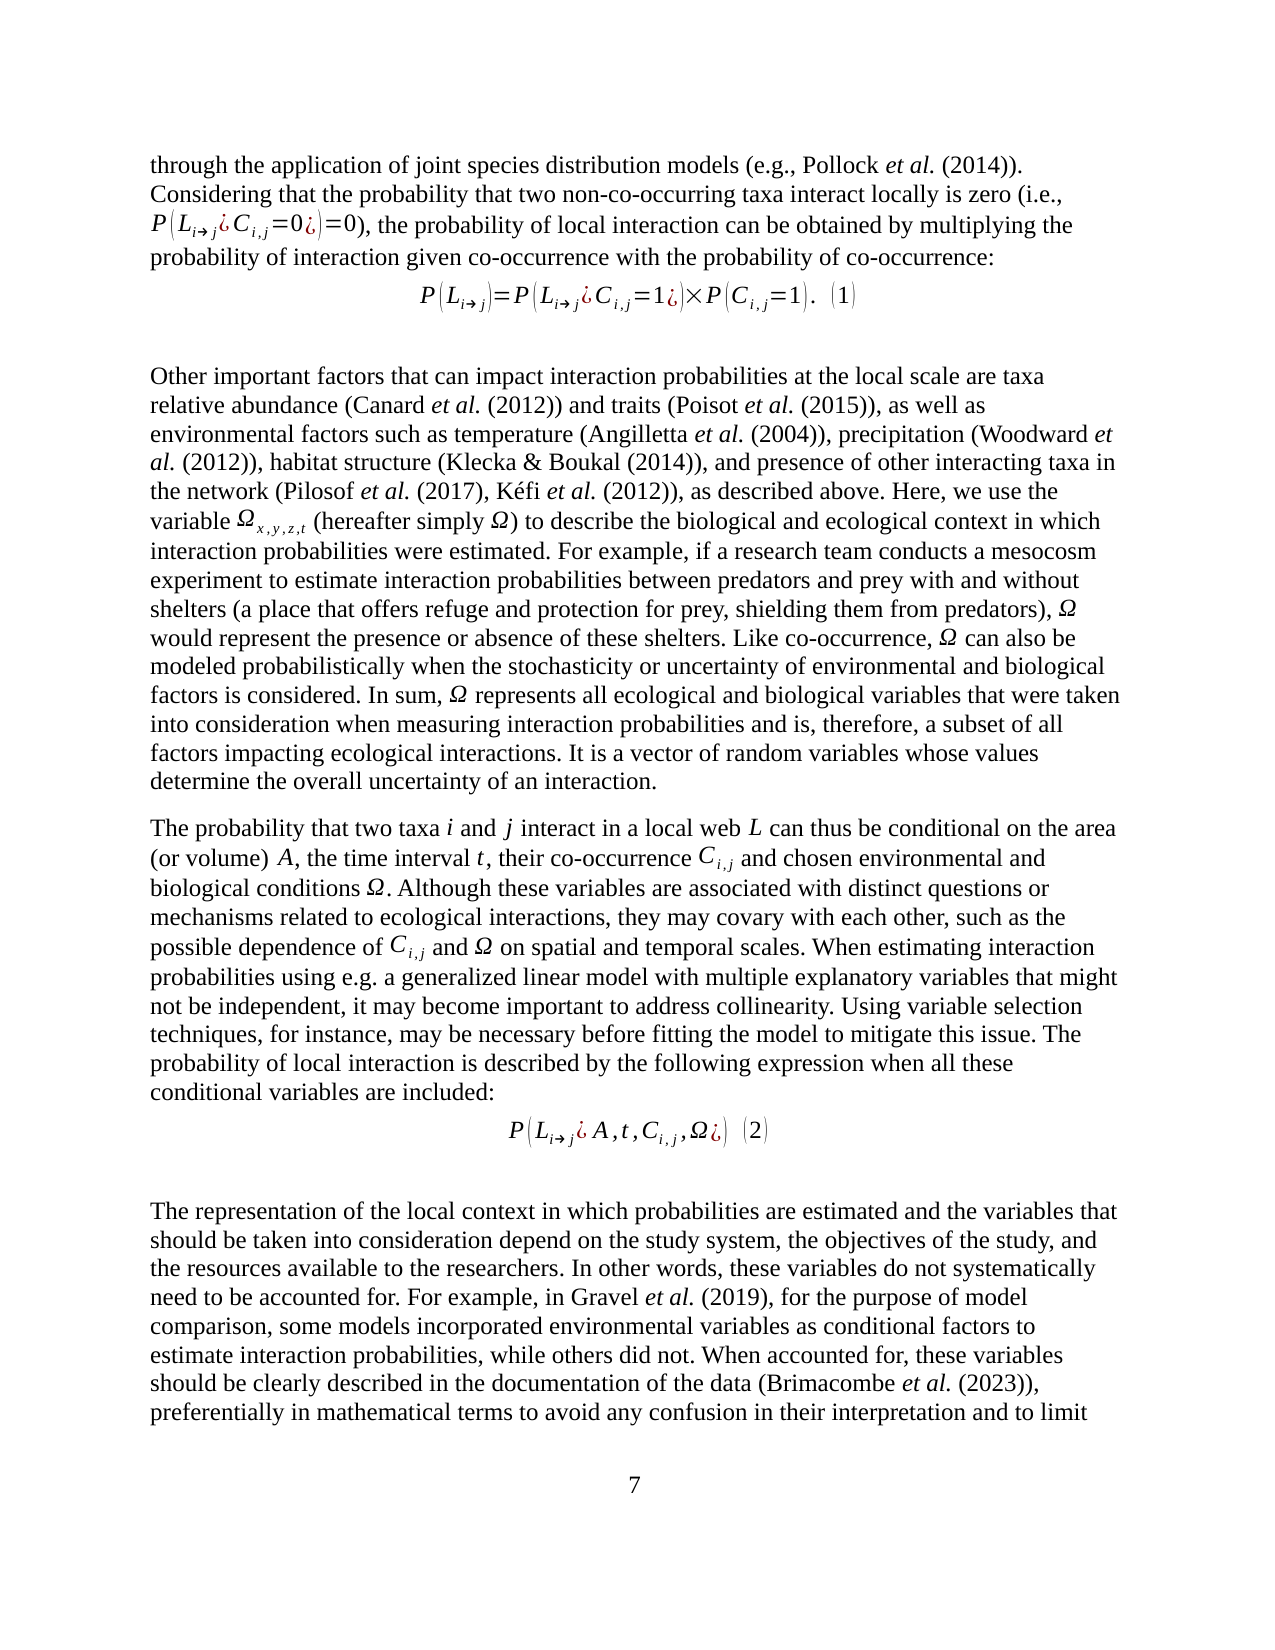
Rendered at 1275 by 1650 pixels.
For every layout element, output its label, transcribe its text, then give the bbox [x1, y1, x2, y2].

text Other important factors that can impact interaction probabilities at the local scale are taxa relative abundance (Canard et al. (2012)) and traits (Poisot et al. (2015)), as well as environmental factors such as temperature (Angilletta et al. (2004)), precipitation (Woodward et al. (2012)), habitat structure (Klecka & Boukal (2014)), and presence of other interacting taxa in the network (Pilosof et al. (2017), Kéfi et al. (2012)), as described above. Here, we use the variable (hereafter simply ) to describe the biological and ecological context in which interaction probabilities were estimated. For example, if a research team conducts a mesocosm experiment to estimate interaction probabilities between predators and prey with and without shelters (a place that offers refuge and protection for prey, shielding them from predators), would represent the presence or absence of these shelters. Like co-occurrence, can also be modeled probabilistically when the stochasticity or uncertainty of environmental and biological factors is considered. In sum, represents all ecological and biological variables that were taken into consideration when measuring interaction probabilities and is, therefore, a subset of all factors impacting ecological interactions. It is a vector of random variables whose values determine the overall uncertainty of an interaction. [150, 361, 1125, 795]
text The probability that two taxa and interact in a local web can thus be conditional on the area (or volume) , the time interval , their co-occurrence and chosen environmental and biological conditions . Although these variables are associated with distinct questions or mechanisms related to ecological interactions, they may covary with each other, such as the possible dependence of and on spatial and temporal scales. When estimating interaction probabilities using e.g. a generalized linear model with multiple explanatory variables that might not be independent, it may become important to address collinearity. Using variable selection techniques, for instance, may be necessary before fitting the model to mitigate this issue. The probability of local interaction is described by the following expression when all these conditional variables are included: [150, 813, 1125, 1106]
text The representation of the local context in which probabilities are estimated and the variables that should be taken into consideration depend on the study system, the objectives of the study, and the resources available to the researchers. In other words, these variables do not systematically need to be accounted for. For example, in Gravel et al. (2019), for the purpose of model comparison, some models incorporated environmental variables as conditional factors to estimate interaction probabilities, while others did not. When accounted for, these variables should be clearly described in the documentation of the data (Brimacombe et al. (2023)), preferentially in mathematical terms to avoid any confusion in their interpretation and to limit manipulation errors during their re-use. For instance, ecologists should be explicit about their consideration of co-occurrence in their estimation of local interaction probabilities. Indeed, it is important to specify if probability values are conditional or not on co-occurrence since this can significantly impact the interpretation and analysis of the data. In tbl. 1, we present examples of studies that used these diverse formulations of probabilistic interactions and conditional variables. [150, 1196, 1125, 1426]
text The probability that two taxa and interact in a local web (spatial and temporal subscripts hereafter omitted for clarity) can be conditional on many environmental and biological factors. One of these is their co-occurrence , which is usually a Boolean describing if the geographic distributions of both taxa overlap within the study area. Co-occurrence can be modeled probabilistically, in which case it may conform to a Bernoulli distribution $C_{i,j} \sim {\rm Bernoulli}(P(C_{i,j}))$, where the probability of co-occurrence can be estimated through the application of joint species distribution models (e.g., Pollock et al. (2014)). Considering that the probability that two non-co-occurring taxa interact locally is zero (i.e., ), the probability of local interaction can be obtained by multiplying the probability of interaction given co-occurrence with the probability of co-occurrence: [150, 150, 1125, 271]
